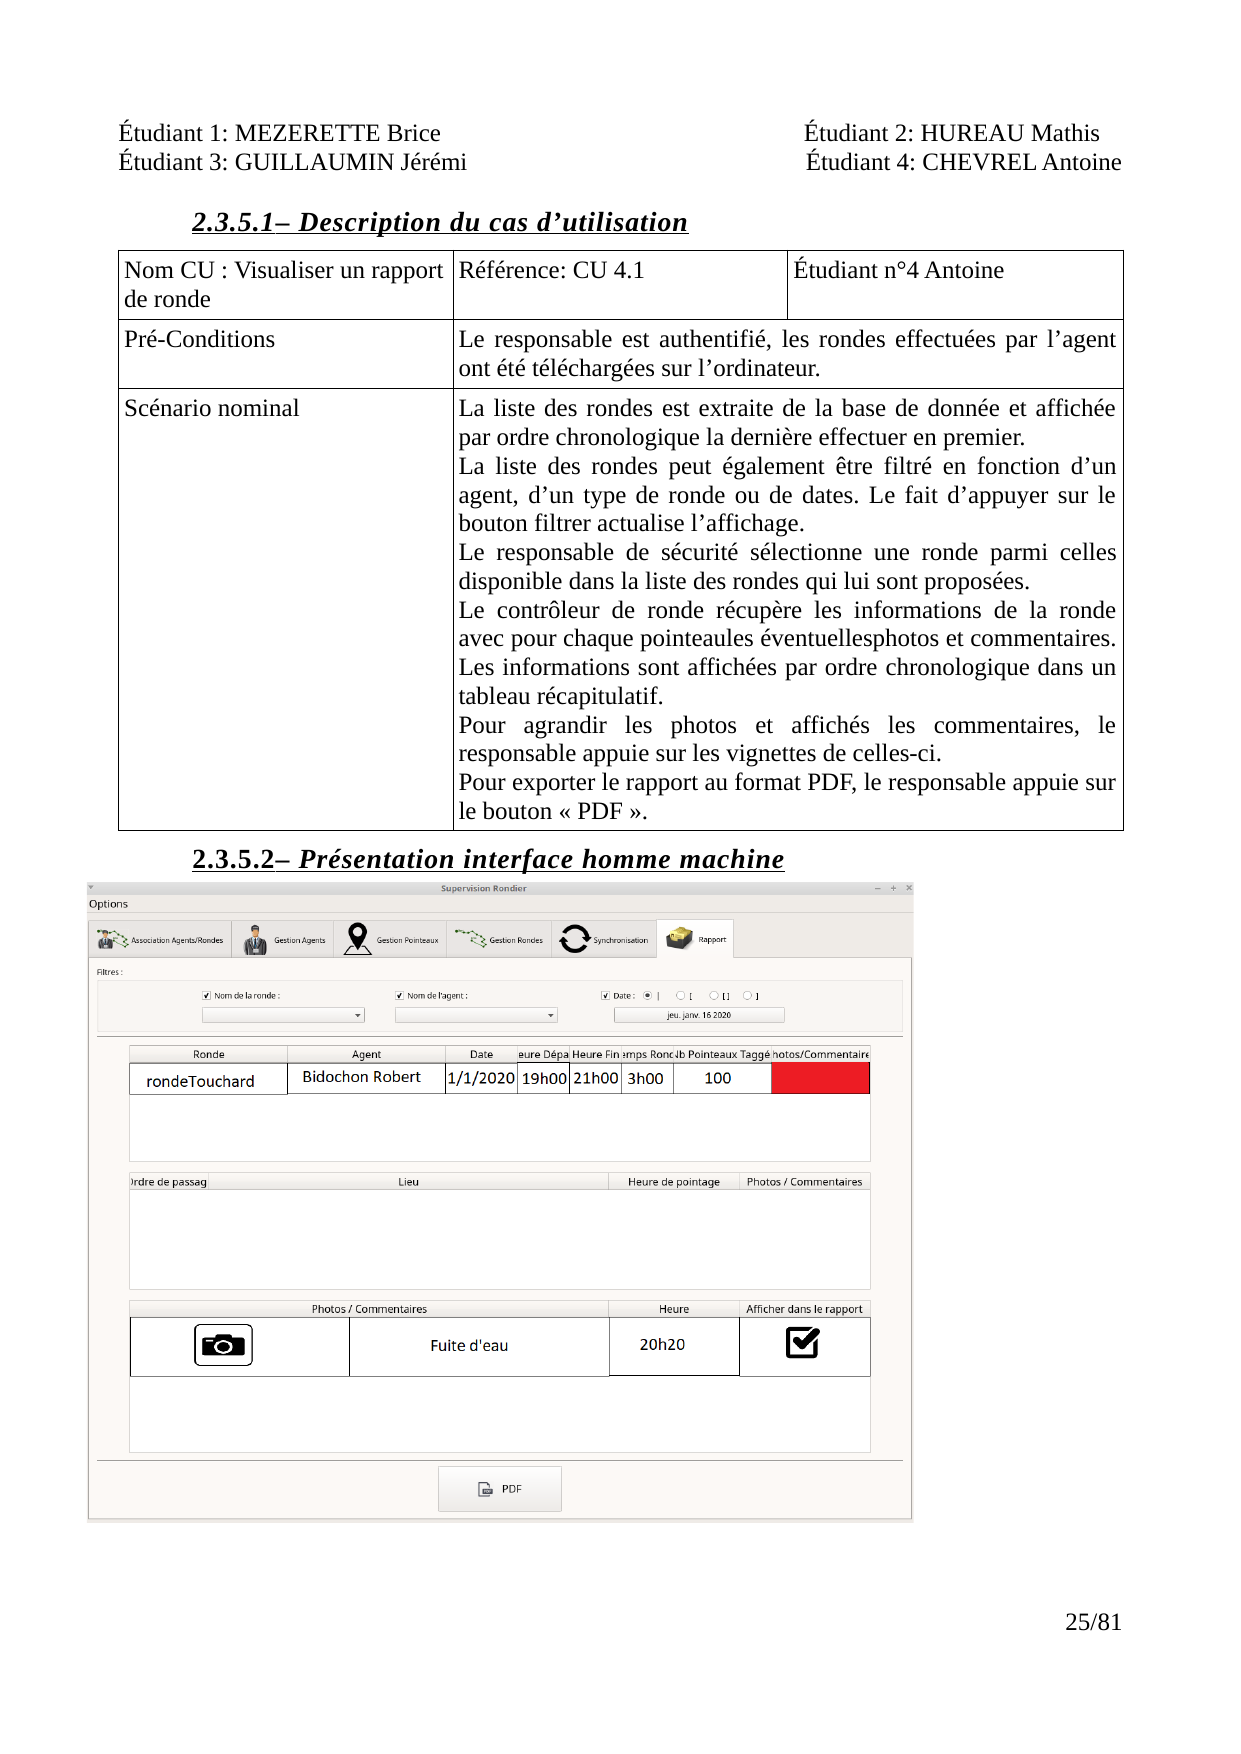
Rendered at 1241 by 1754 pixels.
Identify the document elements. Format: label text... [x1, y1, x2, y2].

table_header Référence: CU 4.1 [454, 251, 787, 318]
table_header Étudiant n°4 Antoine [788, 251, 1123, 318]
table_cell La liste des rondes est extraite de la base de donnée et affichée par ordre chronologique la dernière effectuer en premier. La liste des rondes peut également être filtré en fonction d’un agent, d’un type de ronde ou de dates. Le fait d’appuyer sur le bouton filtrer actualise l’affichage. Le responsable de sécurité sélectionne une ronde parmi celles disponible dans la liste des rondes qui lui sont proposées. Le contrôleur de ronde récupère les informations de la ronde avec pour chaque pointeaules éventuellesphotos et commentaires. Les informations sont affichées par ordre chronologique dans un tableau récapitulatif. Pour agrandir les photos et affichés les commentaires, le responsable appuie sur les vignettes de celles-ci. Pour exporter le rapport au format PDF, le responsable appuie sur le bouton « PDF ». [454, 389, 1123, 830]
table_cell Le responsable est authentifié, les rondes effectuées par l’agent ont été téléchargées sur l’ordinateur. [454, 320, 1123, 388]
table_cell Scénario nominal [119, 389, 453, 830]
table_cell Pré-Conditions [119, 320, 453, 388]
subtitle 2.3.5.2– Présentation interface homme machine [118, 843, 1122, 875]
table_header Nom CU : Visualiser un rapport de ronde [119, 251, 453, 318]
subtitle 2.3.5.1– Description du cas d’utilisation [118, 205, 1122, 237]
picture [86, 882, 914, 1591]
